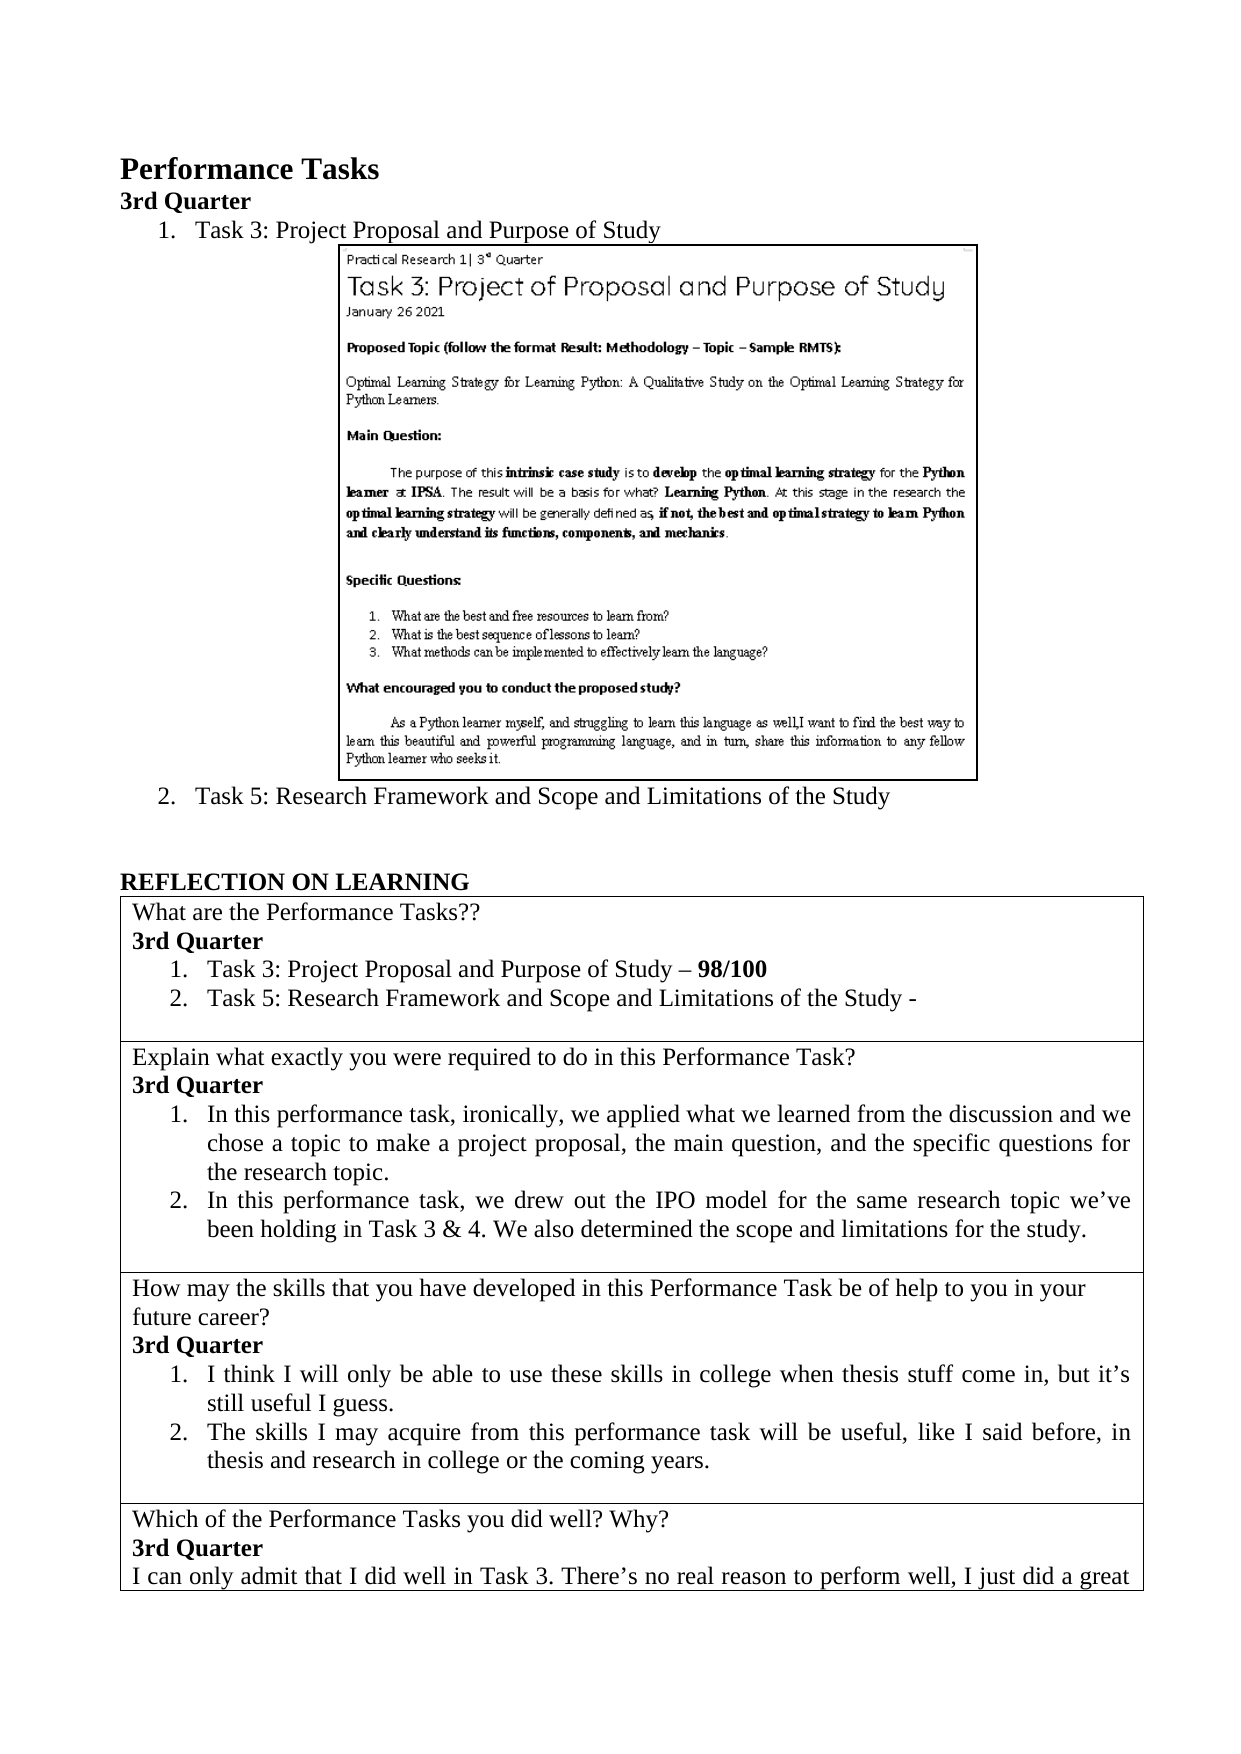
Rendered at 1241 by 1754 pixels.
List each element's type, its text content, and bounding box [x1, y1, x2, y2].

list Task 3: Project Proposal and Purpose of Study [157, 215, 1120, 243]
text REFLECTION ON LEARNING [120, 867, 1120, 896]
table_cell Which of the Performance Tasks you did well? Why? 3rd Quarter I can only admit that I did well in Task 3. There’s no real reason to perform well, I just did a great [121, 1504, 1143, 1590]
text Performance Tasks [120, 150, 1120, 186]
table_cell Explain what exactly you were required to do in this Performance Task? 3rd Quarter In this performance task, ironically, we applied what we learned from the discussion and we chose a topic to make a project proposal, the main question, and the specific questions for the research topic. In this performance task, we drew out the IPO model for the same research topic we’ve been holding in Task 3 & 4. We also determined the scope and limitations for the study. [121, 1042, 1143, 1272]
list Task 5: Research Framework and Scope and Limitations of the Study [157, 781, 1120, 810]
text 3rd Quarter [120, 186, 1120, 215]
table_cell How may the skills that you have developed in this Performance Task be of help to you in your future career? 3rd Quarter I think I will only be able to use these skills in college when thesis stuff come in, but it’s still useful I guess. The skills I may acquire from this performance task will be useful, like I said before, in thesis and research in college or the coming years. [121, 1273, 1143, 1503]
picture [342, 248, 973, 776]
table_header What are the Performance Tasks?? 3rd Quarter Task 3: Project Proposal and Purpose of Study – 98/100 Task 5: Research Framework and Scope and Limitations of the Study - [121, 897, 1143, 1041]
